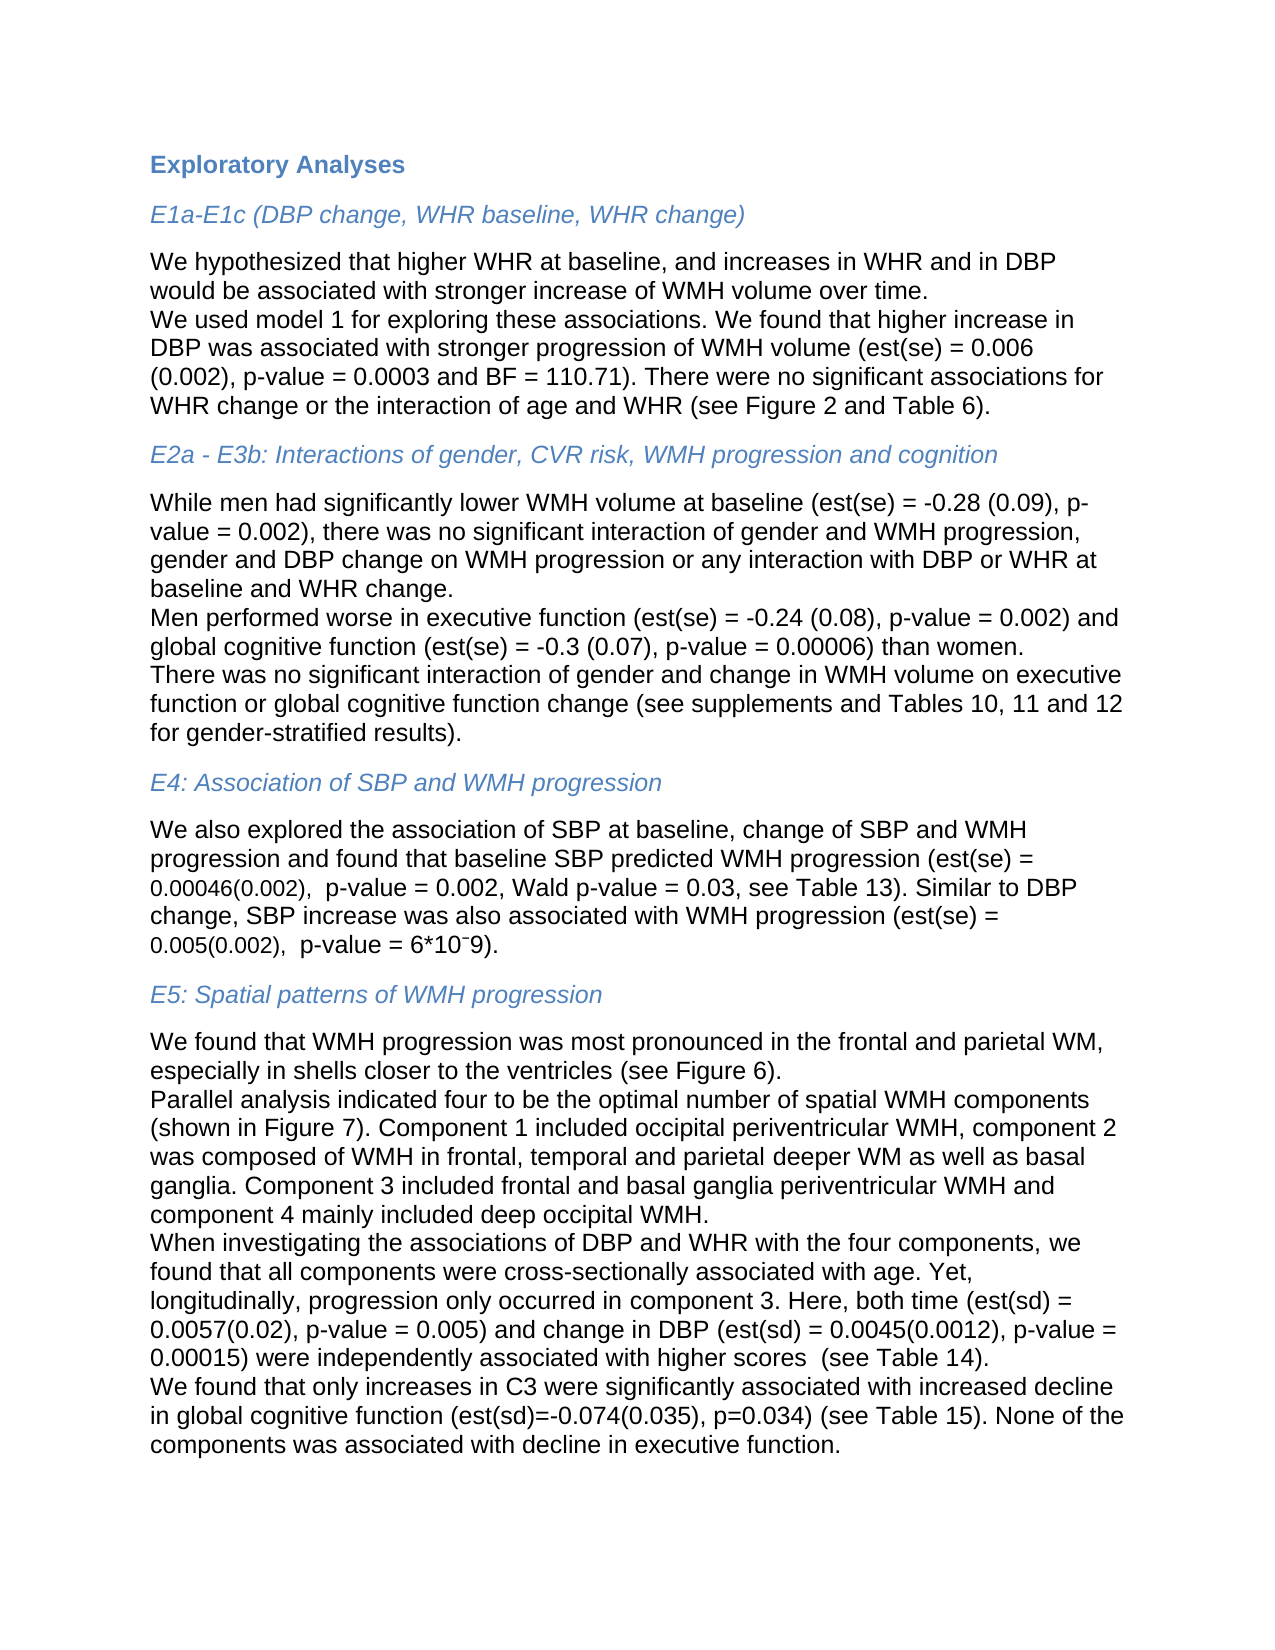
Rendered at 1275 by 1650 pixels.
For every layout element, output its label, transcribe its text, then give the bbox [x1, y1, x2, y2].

text While men had significantly lower WMH volume at baseline (est(se) = -0.28 (0.09), p-value = 0.002), there was no significant interaction of gender and WMH progression, gender and DBP change on WMH progression or any interaction with DBP or WHR at baseline and WHR change. Men performed worse in executive function (est(se) = -0.24 (0.08), p-value = 0.002) and global cognitive function (est(se) = -0.3 (0.07), p-value = 0.00006) than women. There was no significant interaction of gender and change in WMH volume on executive function or global cognitive function change (see supplements and Tables 10, 11 and 12 for gender-stratified results). [150, 488, 1125, 747]
text We found that WMH progression was most pronounced in the frontal and parietal WM, especially in shells closer to the ventricles (see Figure 6). Parallel analysis indicated four to be the optimal number of spatial WMH components (shown in Figure 7). Component 1 included occipital periventricular WMH, component 2 was composed of WMH in frontal, temporal and parietal deeper WM as well as basal ganglia. Component 3 included frontal and basal ganglia periventricular WMH and component 4 mainly included deep occipital WMH. When investigating the associations of DBP and WHR with the four components, we found that all components were cross-sectionally associated with age. Yet, longitudinally, progression only occurred in component 3. Here, both time (est(sd) = 0.0057(0.02), p-value = 0.005) and change in DBP (est(sd) = 0.0045(0.0012), p-value = 0.00015) were independently associated with higher scores (see Table 14). We found that only increases in C3 were significantly associated with increased decline in global cognitive function (est(sd)=-0.074(0.035), p=0.034) (see Table 15). None of the components was associated with decline in executive function. [150, 1027, 1125, 1458]
text We hypothesized that higher WHR at baseline, and increases in WHR and in DBP would be associated with stronger increase of WMH volume over time. We used model 1 for exploring these associations. We found that higher increase in DBP was associated with stronger progression of WMH volume (est(se) = 0.006 (0.002), p-value = 0.0003 and BF = 110.71). There were no significant associations for WHR change or the interaction of age and WHR (see Figure 2 and Table 6). [150, 247, 1125, 419]
subtitle E2a - E3b: Interactions of gender, CVR risk, WMH progression and cognition [150, 440, 1125, 469]
subtitle Exploratory Analyses [150, 150, 1125, 179]
subtitle E4: Association of SBP and WMH progression [150, 767, 1125, 796]
subtitle E1a-E1c (DBP change, WHR baseline, WHR change) [150, 199, 1125, 228]
subtitle E5: Spatial patterns of WMH progression [150, 979, 1125, 1008]
text We also explored the association of SBP at baseline, change of SBP and WMH progression and found that baseline SBP predicted WMH progression (est(se) = 0.00046(0.002), p-value = 0.002, Wald p-value = 0.03, see Table 13). Similar to DBP change, SBP increase was also associated with WMH progression (est(se) = 0.005(0.002), p-value = 6*10⁻9). [150, 815, 1125, 959]
